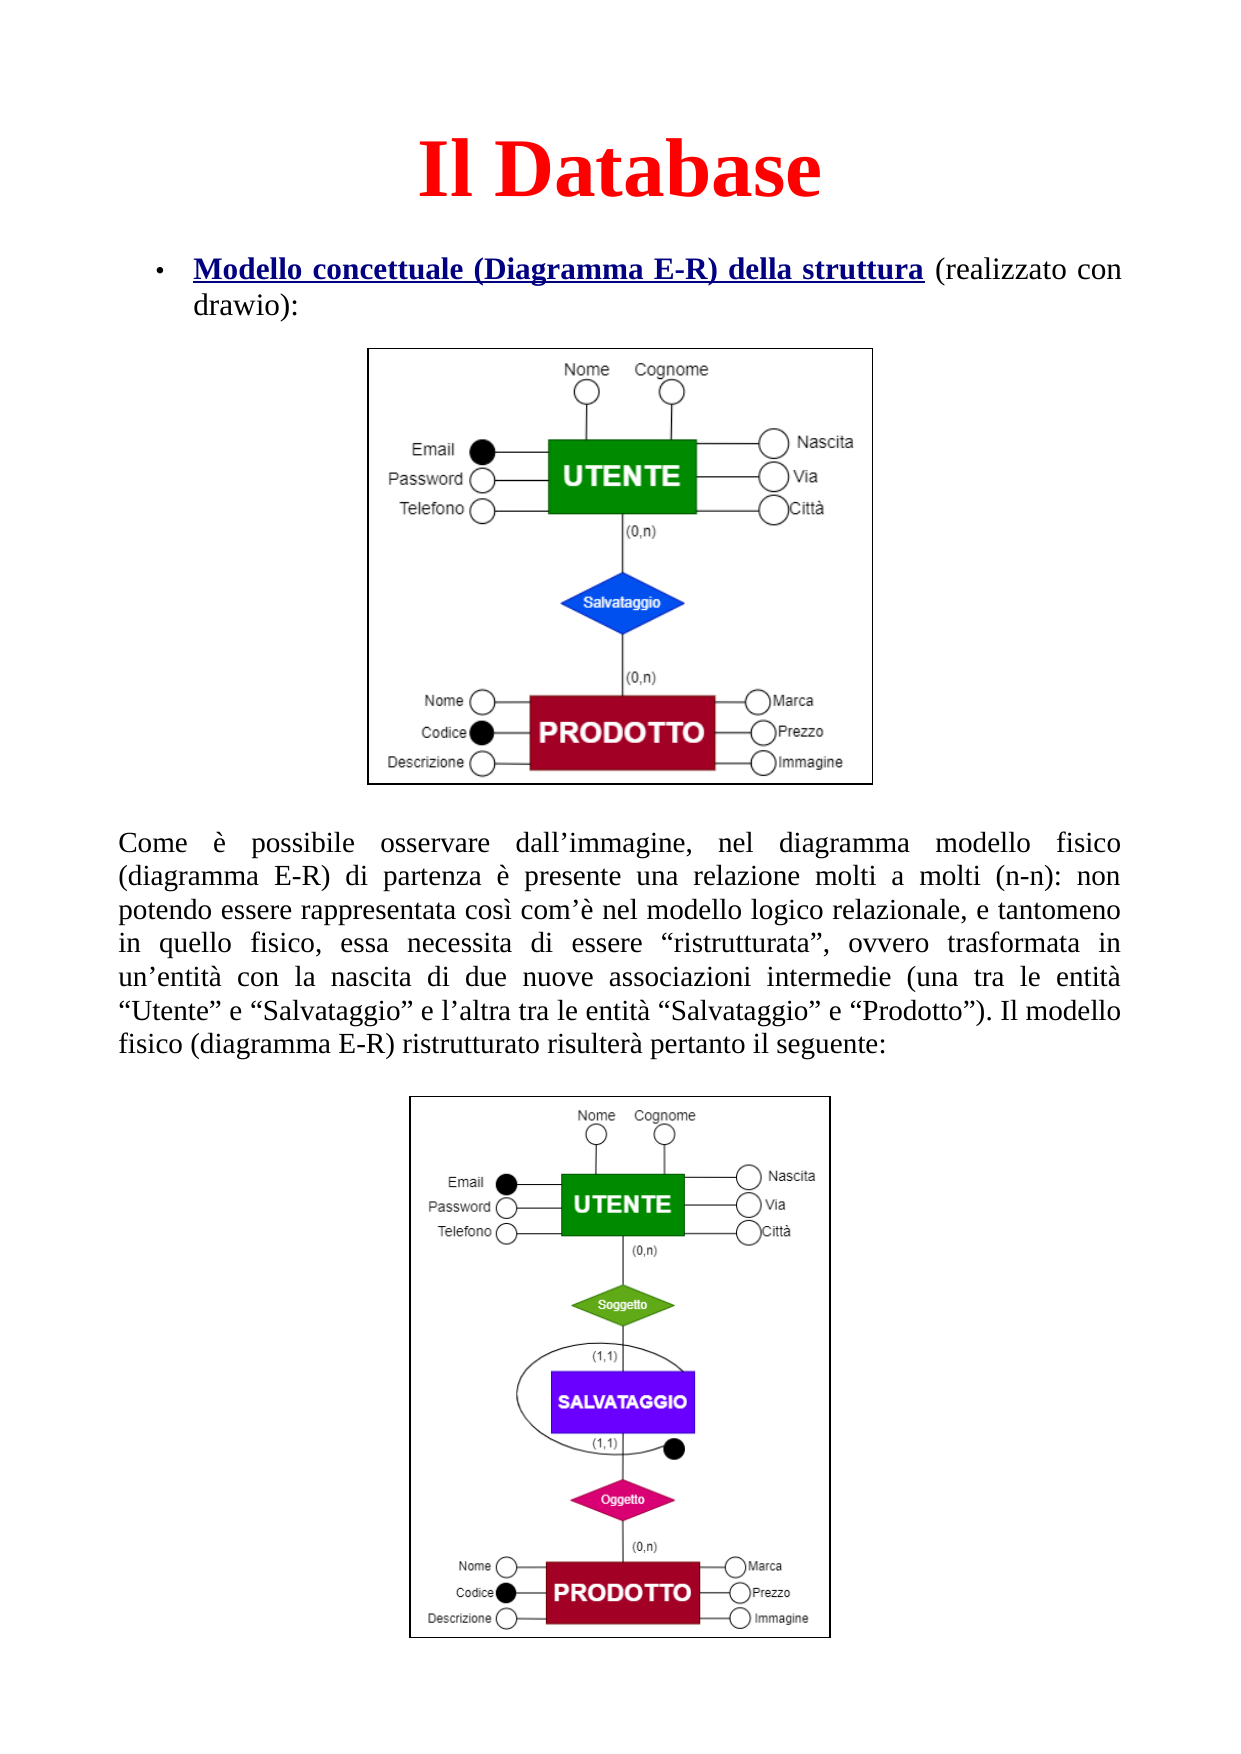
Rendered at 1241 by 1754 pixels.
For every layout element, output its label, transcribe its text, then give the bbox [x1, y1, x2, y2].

picture [371, 352, 869, 781]
list Modello concettuale (Diagramma E-R) della struttura (realizzato con drawio): [156, 250, 1122, 322]
text Il Database [118, 118, 1122, 214]
text Come è possibile osservare dall’immagine, nel diagramma modello fisico (diagramma E-R) di partenza è presente una relazione molti a molti (n-n): non potendo essere rappresentata così com’è nel modello logico relazionale, e tantomeno in quello fisico, essa necessita di essere “ristrutturata”, ovvero trasformata in un’entità con la nascita di due nuove associazioni intermedie (una tra le entità “Utente” e “Salvataggio” e l’altra tra le entità “Salvataggio” e “Prodotto”). Il modello fisico (diagramma E-R) ristrutturato risulterà pertanto il seguente: [118, 825, 1122, 1060]
picture [413, 1100, 827, 1634]
